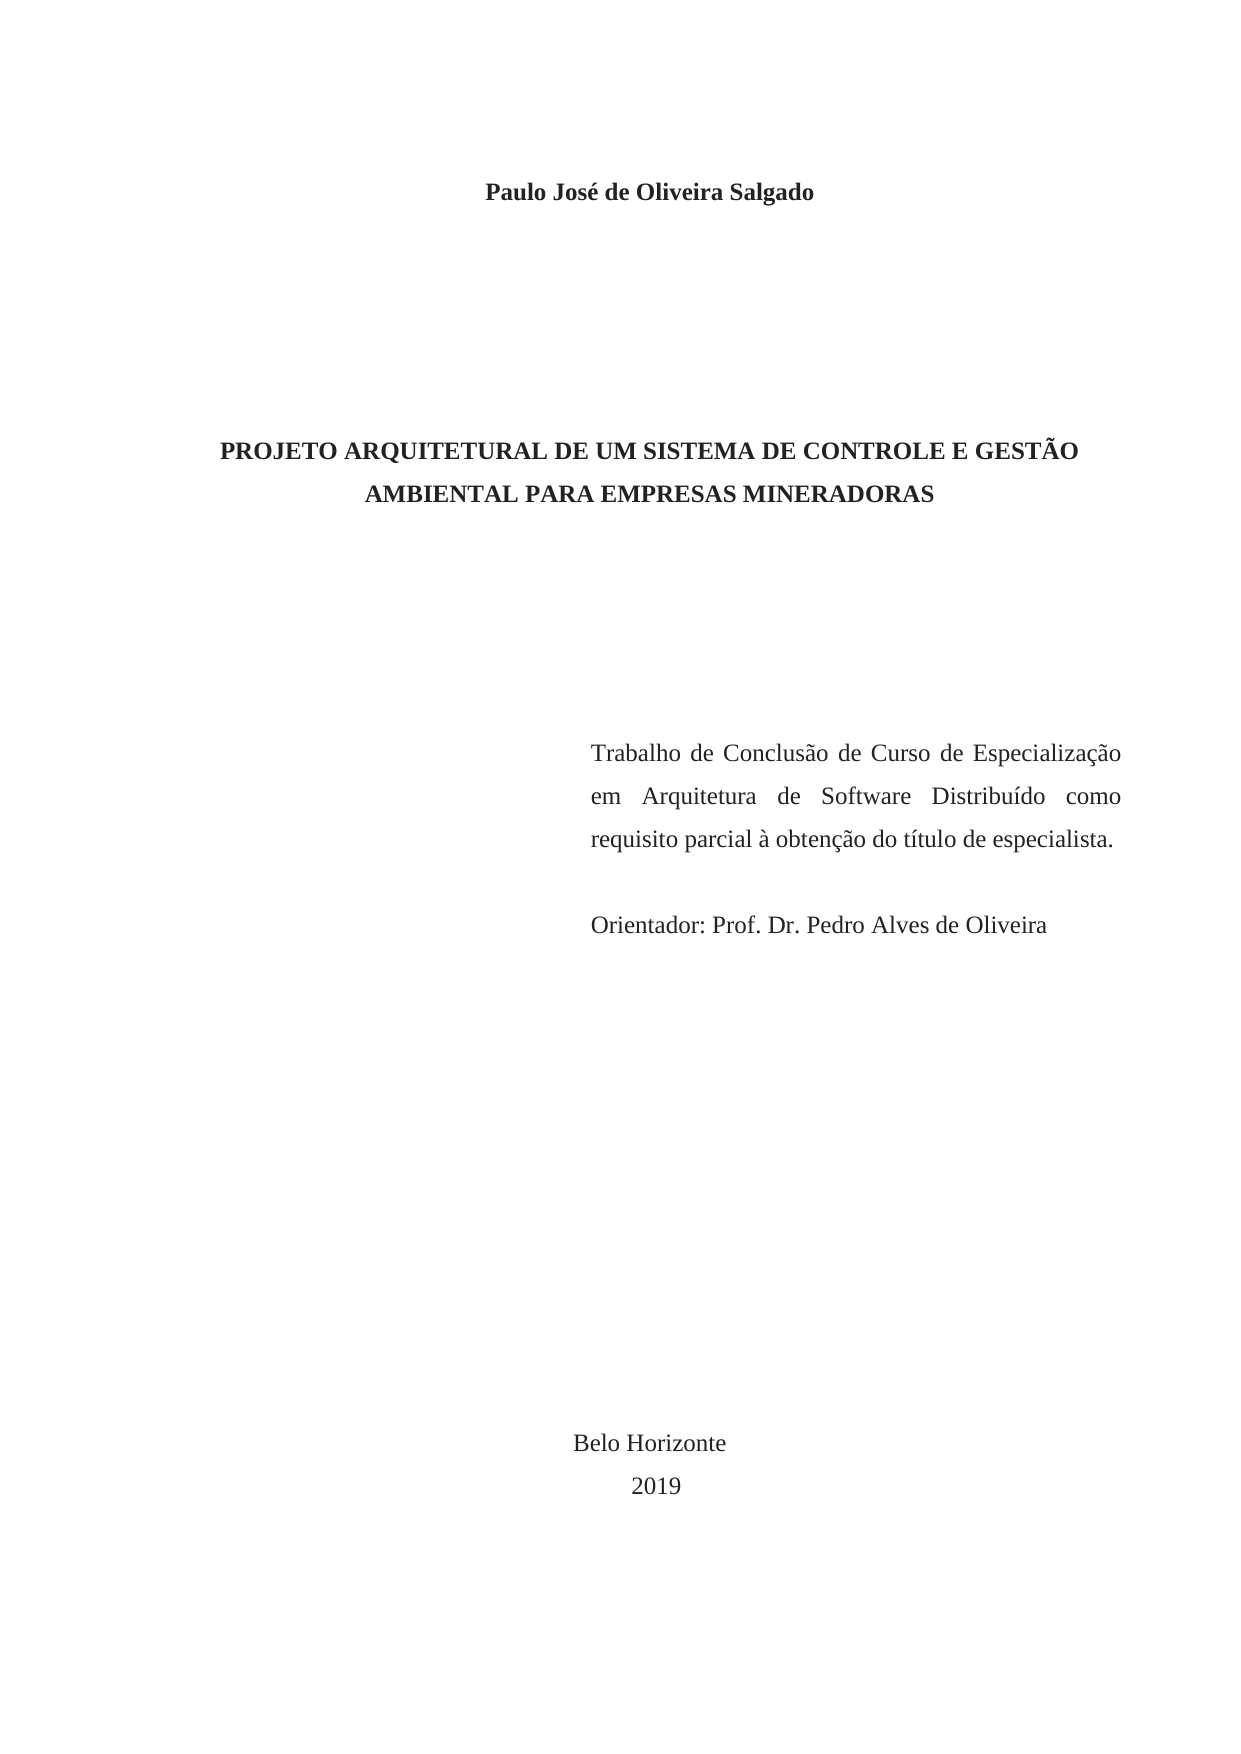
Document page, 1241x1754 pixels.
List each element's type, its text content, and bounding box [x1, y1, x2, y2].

text PROJETO ARQUITETURAL DE UM SISTEMA DE CONTROLE E GESTÃO AMBIENTAL PARA EMPRESAS MINERADORAS [177, 436, 1122, 508]
text Belo Horizonte [177, 1428, 1122, 1457]
text Orientador: Prof. Dr. Pedro Alves de Oliveira [591, 910, 1122, 939]
text Trabalho de Conclusão de Curso de Especialização em Arquitetura de Software Distribuído como requisito parcial à obtenção do título de especialista. [591, 738, 1122, 853]
text 2019 [177, 1471, 1122, 1500]
text Paulo José de Oliveira Salgado [177, 177, 1122, 206]
